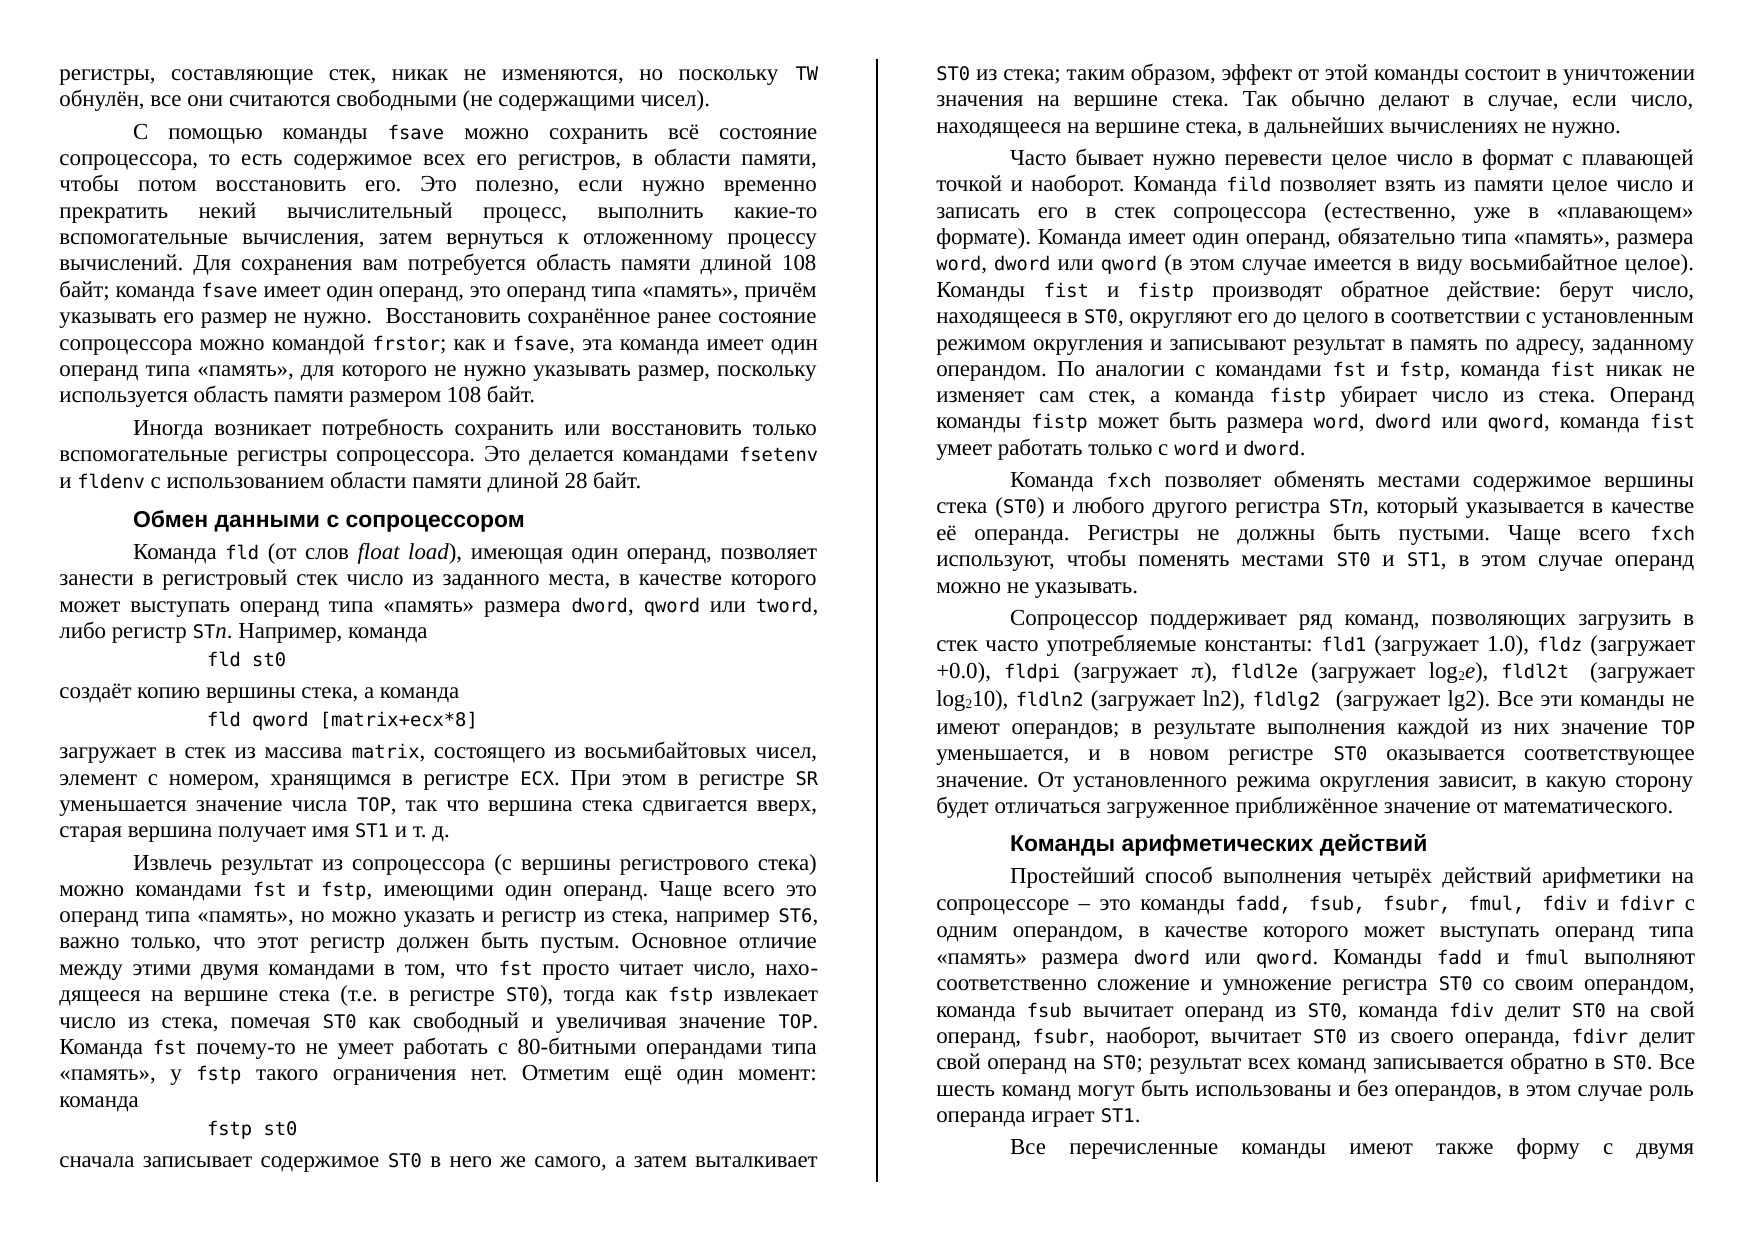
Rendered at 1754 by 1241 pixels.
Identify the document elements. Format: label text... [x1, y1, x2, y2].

text Все перечисленные команды имеют также форму с двумя [936, 1133, 1695, 1160]
text Часто бывает нужно перевести целое число в формат с плавающей точкой и наоборот. Команда fild позволяет взять из памяти целое число и записать его в стек сопроцессора (естественно, уже в «плавающем» формате). Команда имеет один операнд, обязательно типа «память», размера word, dword или qword (в этом случае имеется в виду восьмибайтное целое). Команды fist и fistp производят обратное действие: берут число, находящееся в ST0, округляют его до целого в соответствии с установленным режимом округления и записывают результат в память по адресу, заданному операндом. По аналогии с командами fst и fstp, команда fist никак не изменяет сам стек, а команда fistp убирает число из стека. Операнд команды fistp может быть размера word, dword или qword, команда fist умеет работать только с word и dword. [936, 144, 1695, 460]
text загружает в стек из массива matrix, состоящего из восьмибайтовых чисел, элемент с номером, хранящимся в регистре ECX. При этом в регистре SR уменьшается значение числа TOP, так что вершина стека сдвигается вверх, старая вершина получает имя ST1 и т. д. [59, 737, 818, 843]
text Простейший способ выполнения четырёх действий арифметики на сопроцессоре – это команды fadd, fsub, fsubr, fmul, fdiv и fdivr с одним операндом, в качестве которого может выступать операнд типа «память» размера dword или qword. Команды fadd и fmul выполняют соответственно сложение и умножение регистра ST0 со своим операндом, команда fsub вычитает операнд из ST0, команда fdiv делит ST0 на свой операнд, fsubr, наоборот, вычитает ST0 из своего операнда, fdivr делит свой операнд на ST0; результат всех команд записывается обратно в ST0. Все шесть команд могут быть использованы и без операндов, в этом случае роль операнда играет ST1. [936, 863, 1695, 1127]
text создаёт копию вершины стека, а команда [59, 677, 818, 703]
text fld qword [matrix+ecx*8] [133, 709, 818, 731]
text сначала записывает содержимое ST0 в него же самого, а затем выталкивает [59, 1146, 818, 1172]
text Извлечь результат из сопроцессора (с вершины регистрового стека) можно командами fst и fstp, имеющими один операнд. Чаще всего это операнд типа «память», но можно указать и регистр из стека, например ST6, важно только, что этот регистр должен быть пустым. Основное отличие между этими двумя командами в том, что fst просто читает число, нахо­дящееся на вершине стека (т.е. в регистре ST0), тогда как fstp извлекает число из стека, помечая ST0 как свободный и увеличивая значение TOP. Команда fst почему-то не умеет работать с 80-битными операндами типа «память», у fstp такого ограничения нет. Отметим ещё один момент: команда [59, 848, 818, 1112]
text Сопроцессор поддерживает ряд команд, позволяющих загрузить в стек часто употребляемые константы: fld1 (загружает 1.0), fldz (загружает +0.0), fldpi (загружает ), fldl2e (загружает log2e), fldl2t (загружает log210), fldln2 (загружает ln2), fldlg2 (загружает lg2). Все эти команды не имеют операндов; в результате выполнения каждой из них значение TOP уменьшается, и в новом регистре ST0 оказывается соответствующее значение. От установленного режима округления зависит, в какую сторону будет отличаться загруженное приближённое значение от математического. [936, 604, 1695, 818]
text Иногда возникает потребность сохранить или восстановить только вспомогательные регистры сопроцессора. Это делается командами fsetenv и fldenv с использованием области памяти длиной 28 байт. [59, 413, 818, 494]
text Обмен данными с сопроцессором [59, 506, 818, 532]
text регистры, составляющие стек, никак не изменяются, но поскольку TW обнулён, все они считаются свободными (не содержащими чисел). [59, 59, 818, 112]
text С помощью команды fsave можно сохранить всё состояние сопроцессора, то есть содержимое всех его регистров, в области памяти, чтобы потом восстановить его. Это полезно, если нужно временно прекратить некий вычислительный процесс, выполнить какие-то вспомогательные вычисления, затем вернуться к отложенному процессу вычислений. Для сохранения вам потребуется область памяти длиной 108 байт; команда fsave имеет один операнд, это операнд типа «память», причём указывать его размер не нужно. Восстановить сохранённое ранее состояние сопроцессора можно командой frstor; как и fsave, эта команда имеет один операнд типа «память», для которого не нужно указывать размер, поскольку используется область памяти размером 108 байт. [59, 118, 818, 408]
text Команда fxch позволяет обменять местами содержимое вершины стека (ST0) и любого другого регистра STn, который указывается в качестве её операнда. Регистры не должны быть пустыми. Чаще всего fxch используют, чтобы поменять местами ST0 и ST1, в этом случае операнд можно не указывать. [936, 466, 1695, 598]
text fld st0 [133, 649, 818, 671]
text Команда fld (от слов float load), имеющая один операнд, позволяет занести в регистровый стек число из заданного места, в качестве которого может выступать операнд типа «память» размера dword, qword или tword, либо регистр STn. Например, команда [59, 538, 818, 643]
text ST0 из стека; таким образом, эффект от этой команды состоит в унич­тожении значения на вершине стека. Так обычно делают в случае, если число, находящееся на вершине стека, в дальнейших вычислениях не нужно. [936, 59, 1695, 138]
text fstp st0 [133, 1118, 818, 1140]
text Команды арифметических действий [936, 830, 1695, 857]
